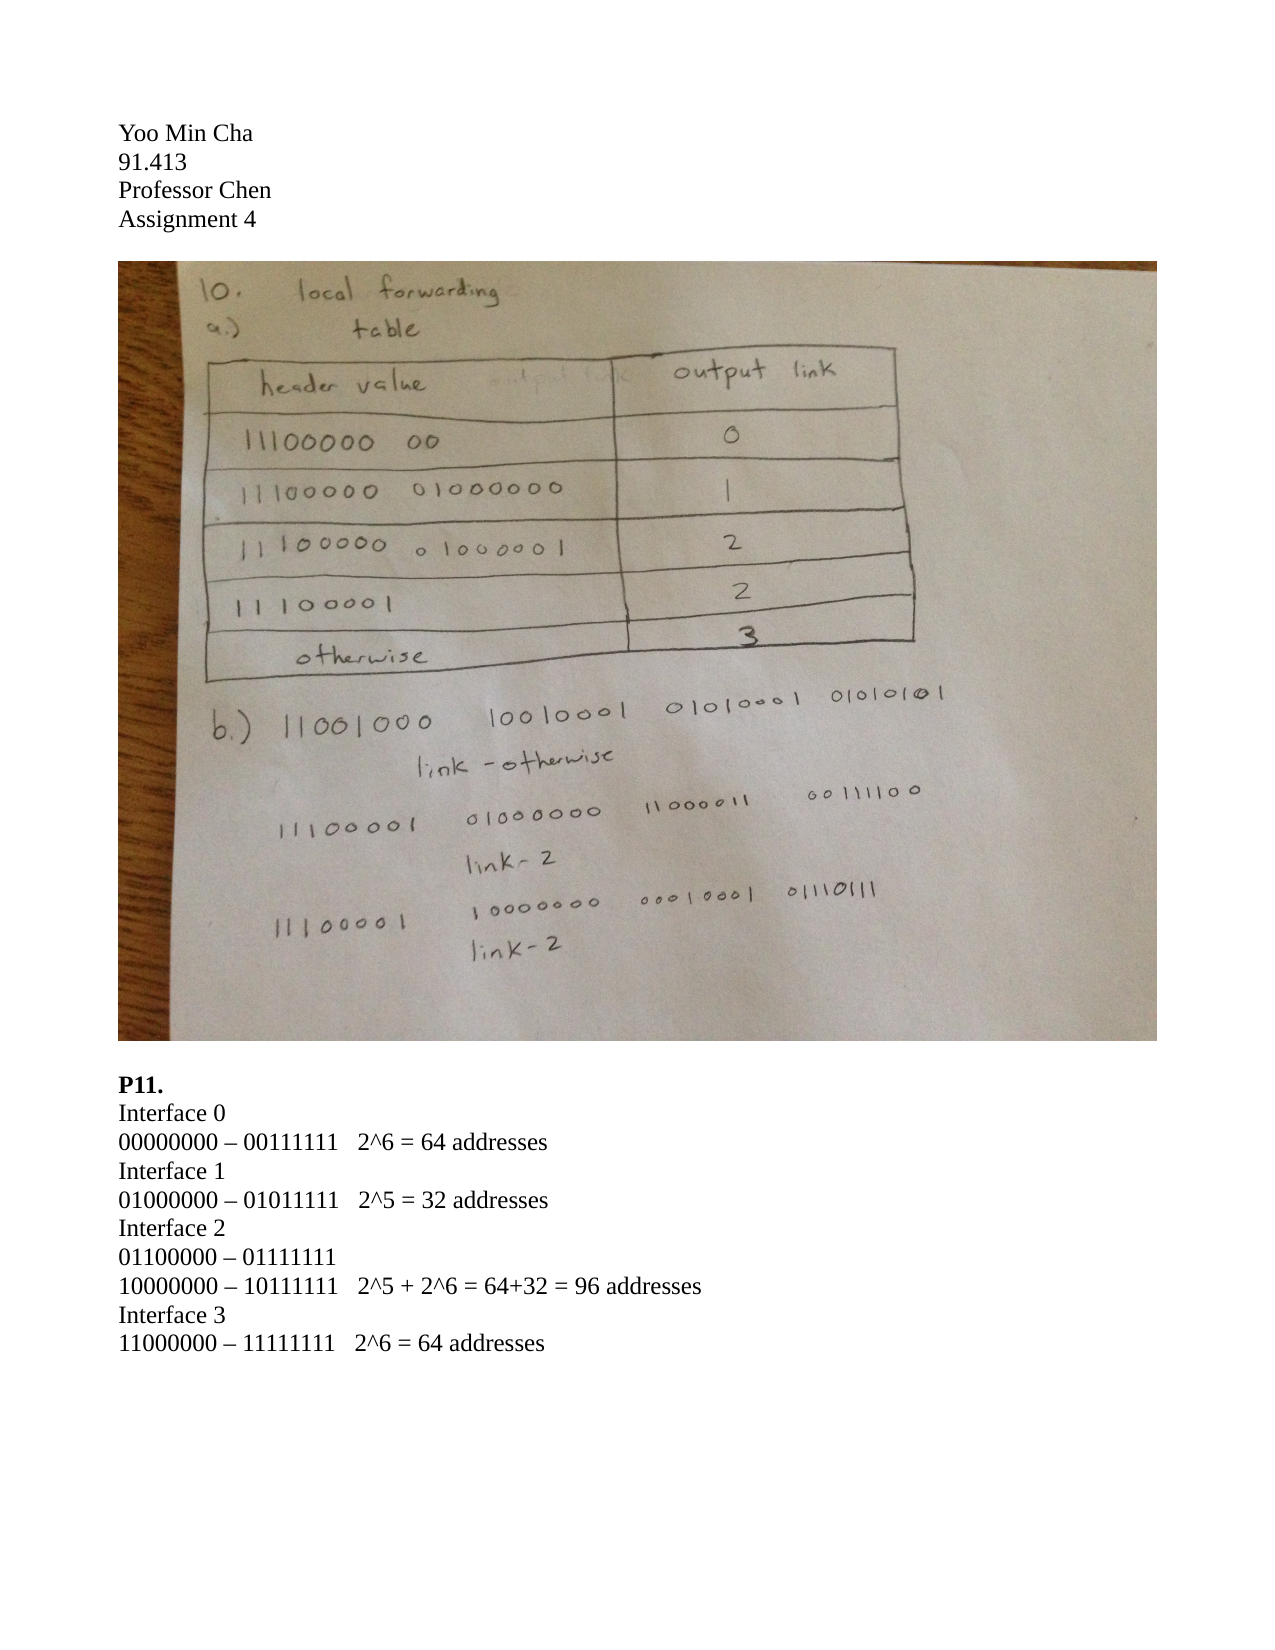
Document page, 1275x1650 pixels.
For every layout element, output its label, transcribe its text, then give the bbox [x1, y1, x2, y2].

text Assignment 4 [118, 204, 1157, 233]
text 10000000 – 10111111 2^5 + 2^6 = 64+32 = 96 addresses [118, 1271, 1157, 1300]
text 01000000 – 01011111 2^5 = 32 addresses [118, 1185, 1157, 1213]
text Interface 1 [118, 1156, 1157, 1185]
text 00000000 – 00111111 2^6 = 64 addresses [118, 1127, 1157, 1156]
text 11000000 – 11111111 2^6 = 64 addresses [118, 1328, 1157, 1357]
text 01100000 – 01111111 [118, 1242, 1157, 1271]
text Interface 0 [118, 1098, 1157, 1127]
text P11. [118, 1070, 1157, 1098]
text Interface 2 [118, 1213, 1157, 1242]
text Interface 3 [118, 1300, 1157, 1328]
text Professor Chen [118, 176, 1157, 204]
text Yoo Min Cha [118, 118, 1157, 147]
text 91.413 [118, 147, 1157, 176]
picture [118, 261, 1157, 1041]
